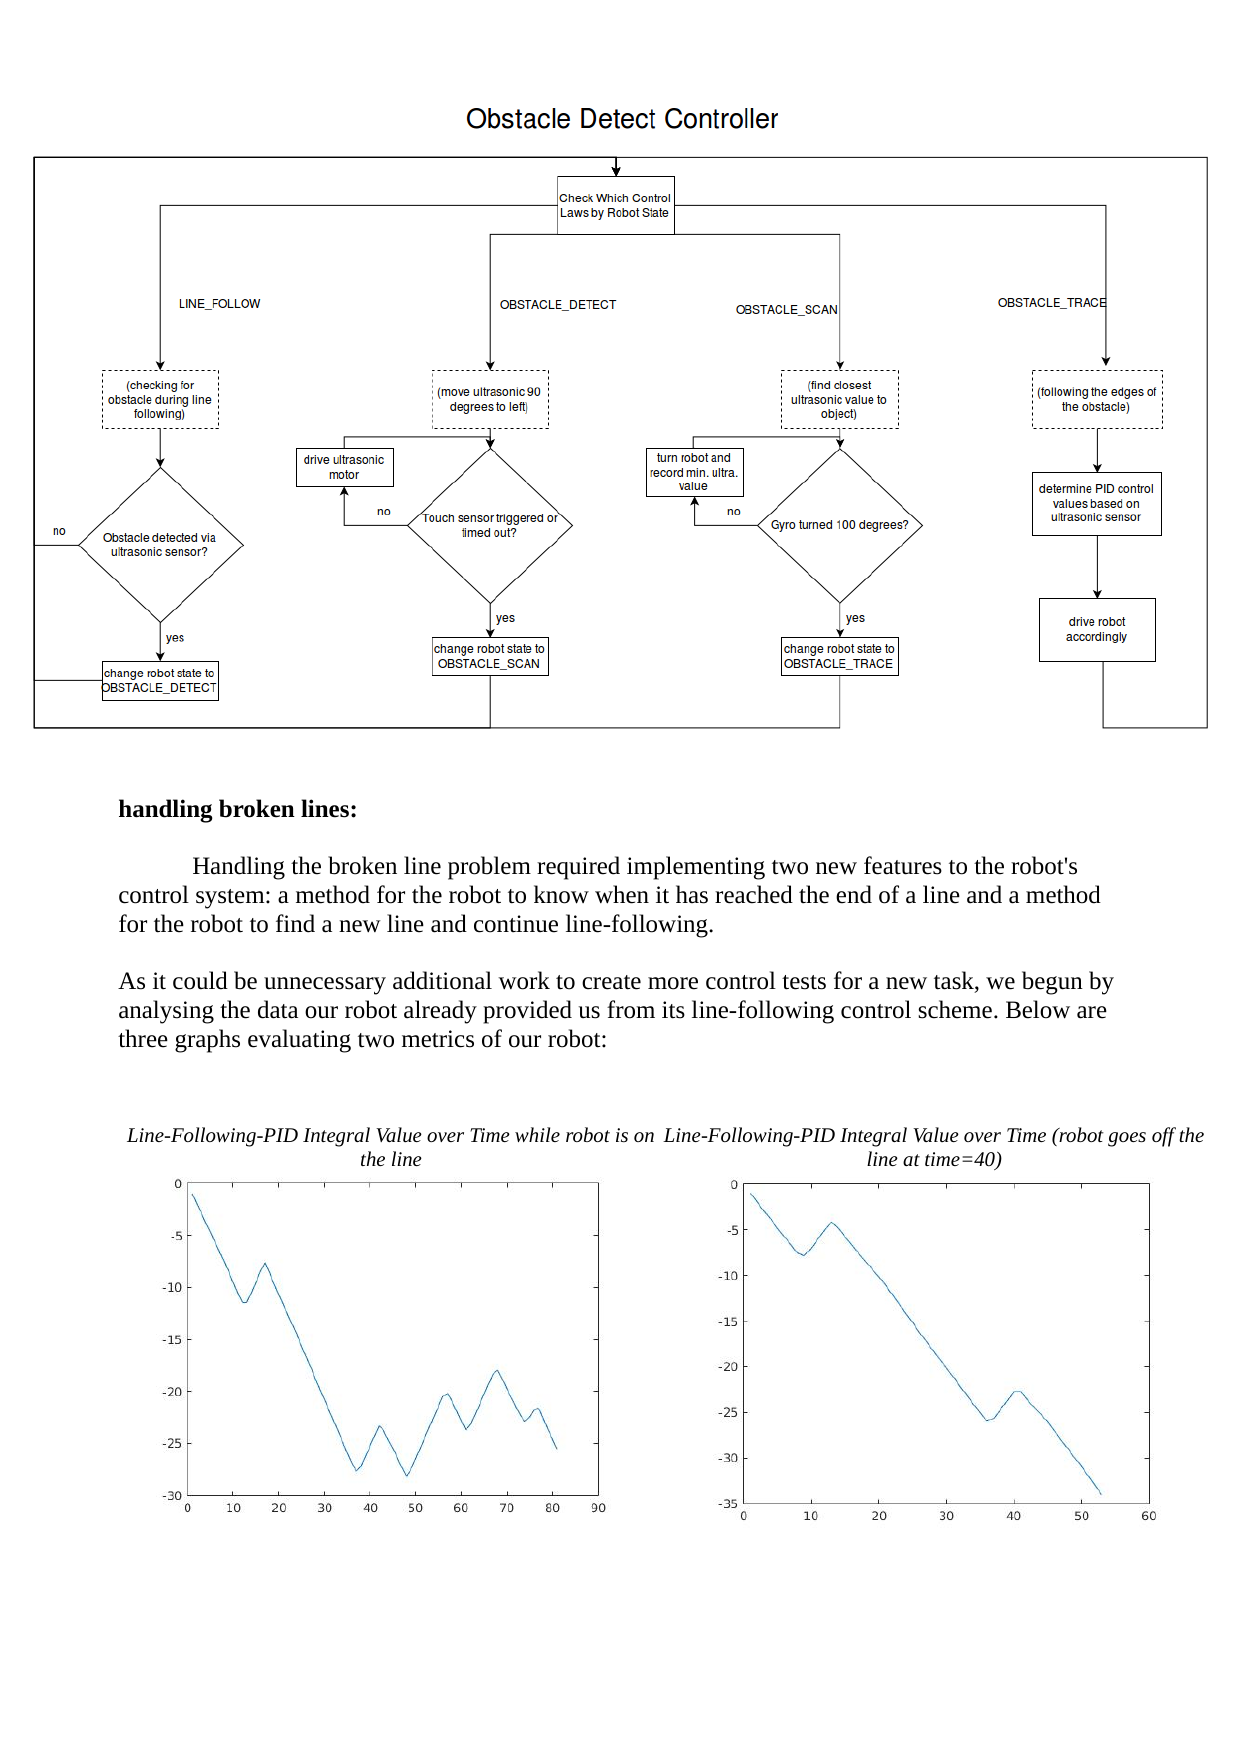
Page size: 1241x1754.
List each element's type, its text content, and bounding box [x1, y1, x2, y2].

text As it could be unnecessary additional work to create more control tests for a new task, we begun by analysing the data our robot already provided us from its line-following control scheme. Below are three graphs evaluating two metrics of our robot: [118, 966, 1122, 1052]
picture [118, 1154, 648, 1537]
picture [675, 1154, 1198, 1546]
text handling broken lines: [118, 794, 1122, 822]
picture [987, 1154, 992, 1165]
text Handling the broken line problem required implementing two new features to the robot's control system: a method for the robot to know when it has reached the end of a line and a method for the robot to find a new line and continue line-following. [118, 851, 1122, 937]
